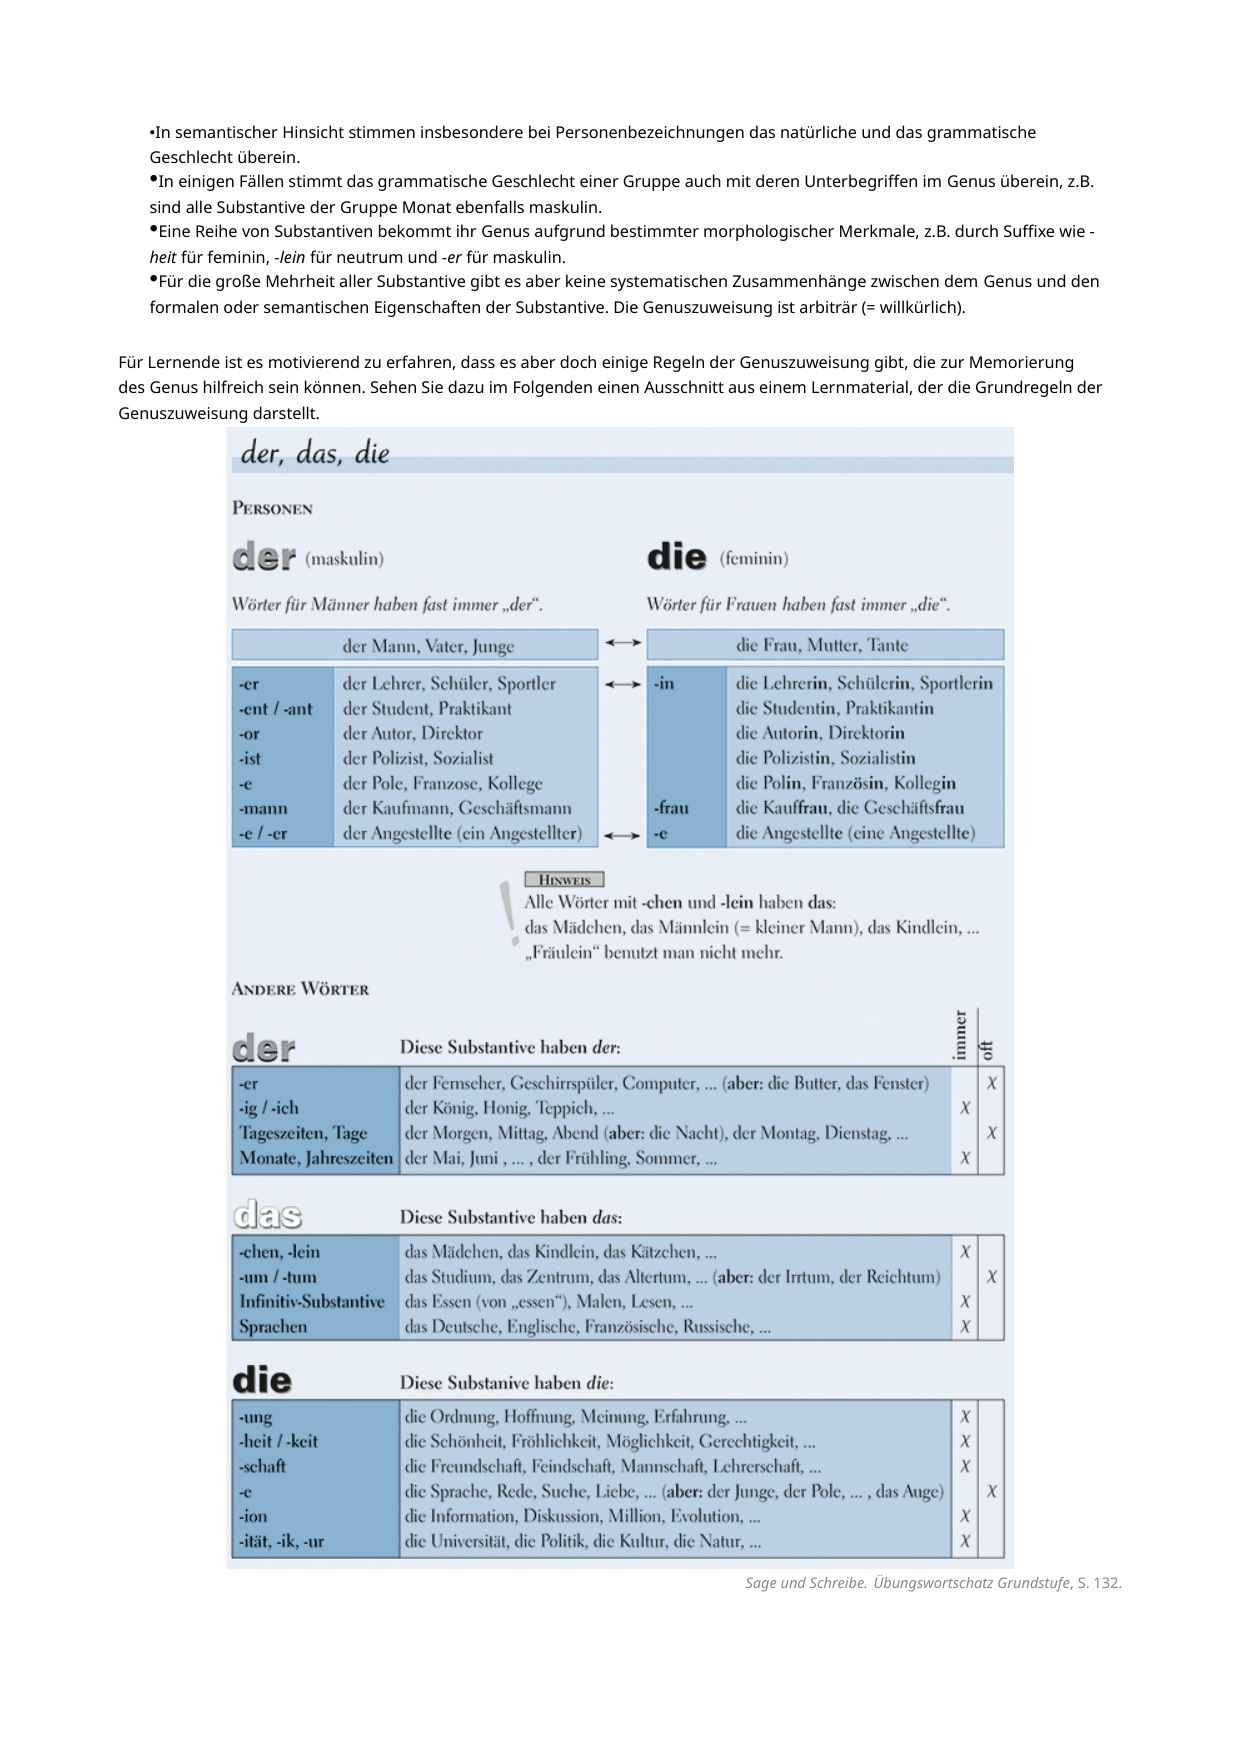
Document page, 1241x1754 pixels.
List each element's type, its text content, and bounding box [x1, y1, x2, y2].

text Für Lernende ist es motivierend zu erfahren, dass es aber doch einige Regeln der Genuszuweisung gibt, die zur Memorierung des Genus hilfreich sein können. Sehen Sie dazu im Folgenden einen Ausschnitt aus einem Lernmaterial, der die Grundregeln der Genuszuweisung darstellt. [118, 351, 1122, 424]
list Für die große Mehrheit aller Substantive gibt es aber keine systematischen Zusammenhänge zwischen dem Genus und den formalen oder semantischen Eigenschaften der Substantive. Die Genuszuweisung ist arbiträr (= willkürlich). [118, 268, 1122, 318]
picture [226, 427, 1014, 1569]
list Eine Reihe von Substantiven bekommt ihr Genus aufgrund bestimmter morphologischer Merkmale, z.B. durch Suffixe wie -heit für feminin, -lein für neutrum und -er für maskulin. [118, 218, 1122, 268]
list In einigen Fällen stimmt das grammatische Geschlecht einer Gruppe auch mit deren Unterbegriffen im Genus überein, z.B. sind alle Substantive der Gruppe Monat ebenfalls maskulin. [118, 168, 1122, 218]
text Sage und Schreibe. Übungswortschatz Grundstufe, S. 132. [118, 1573, 1122, 1593]
list In semantischer Hinsicht stimmen insbesondere bei Personenbezeichnungen das natürliche und das grammatische Geschlecht überein. [118, 118, 1122, 168]
